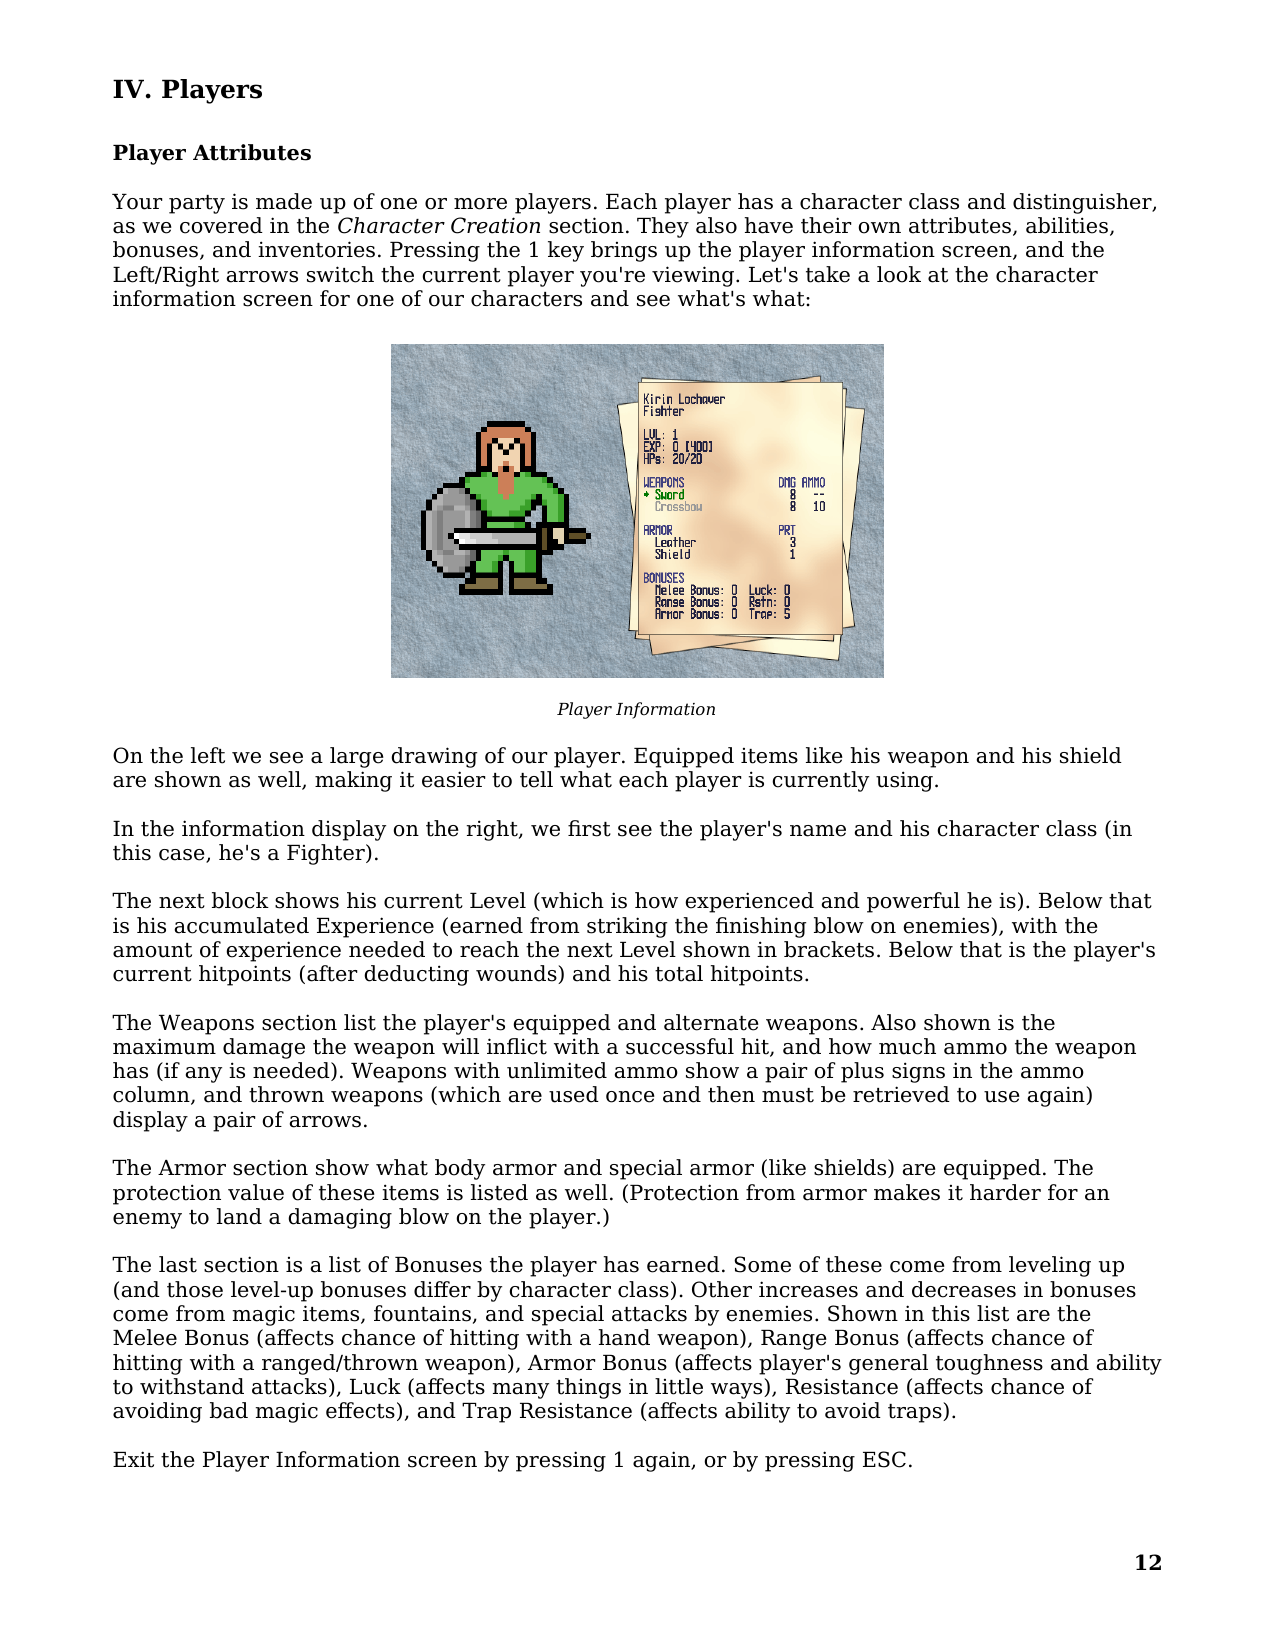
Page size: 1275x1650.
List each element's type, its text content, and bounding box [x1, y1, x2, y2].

text Player Information [112, 699, 1162, 719]
text The Weapons section list the player's equipped and alternate weapons. Also shown is the maximum damage the weapon will inflict with a successful hit, and how much ammo the weapon has (if any is needed). Weapons with unlimited ammo show a pair of plus signs in the ammo column, and thrown weapons (which are used once and then must be retrieved to use again) display a pair of arrows. [112, 1011, 1162, 1132]
text In the information display on the right, we first see the player's name and his character class (in this case, he's a Fighter). [112, 817, 1162, 865]
subtitle Player Attributes [112, 141, 1162, 166]
text Exit the Player Information screen by pressing 1 again, or by pressing ESC. [112, 1448, 1162, 1472]
text The next block shows his current Level (which is how experienced and powerful he is). Below that is his accumulated Experience (earned from striking the finishing blow on enemies), with the amount of experience needed to reach the next Level shown in brackets. Below that is the player's current hitpoints (after deducting wounds) and his total hitpoints. [112, 889, 1162, 986]
text On the left we see a large drawing of our player. Equipped items like his weapon and his shield are shown as well, making it easier to tell what each player is currently using. [112, 744, 1162, 792]
text The last section is a list of Bonuses the player has earned. Some of these come from leveling up (and those level-up bonuses differ by character class). Other increases and decreases in bonuses come from magic items, fountains, and special attacks by enemies. Shown in this list are the Melee Bonus (affects chance of hitting with a hand weapon), Range Bonus (affects chance of hitting with a ranged/thrown weapon), Armor Bonus (affects player's general toughness and ability to withstand attacks), Luck (affects many things in little ways), Resistance (affects chance of avoiding bad magic effects), and Trap Resistance (affects ability to avoid traps). [112, 1253, 1162, 1423]
picture [391, 344, 884, 678]
text The Armor section show what body armor and special armor (like shields) are equipped. The protection value of these items is listed as well. (Protection from armor makes it harder for an enemy to land a damaging blow on the player.) [112, 1156, 1162, 1229]
text Your party is made up of one or more players. Each player has a character class and distinguisher, as we covered in the Character Creation section. They also have their own attributes, abilities, bonuses, and inventories. Pressing the 1 key brings up the player information screen, and the Left/Right arrows switch the current player you're viewing. Let's take a look at the character information screen for one of our characters and see what's what: [112, 190, 1162, 311]
subtitle IV. Players [112, 75, 1162, 104]
